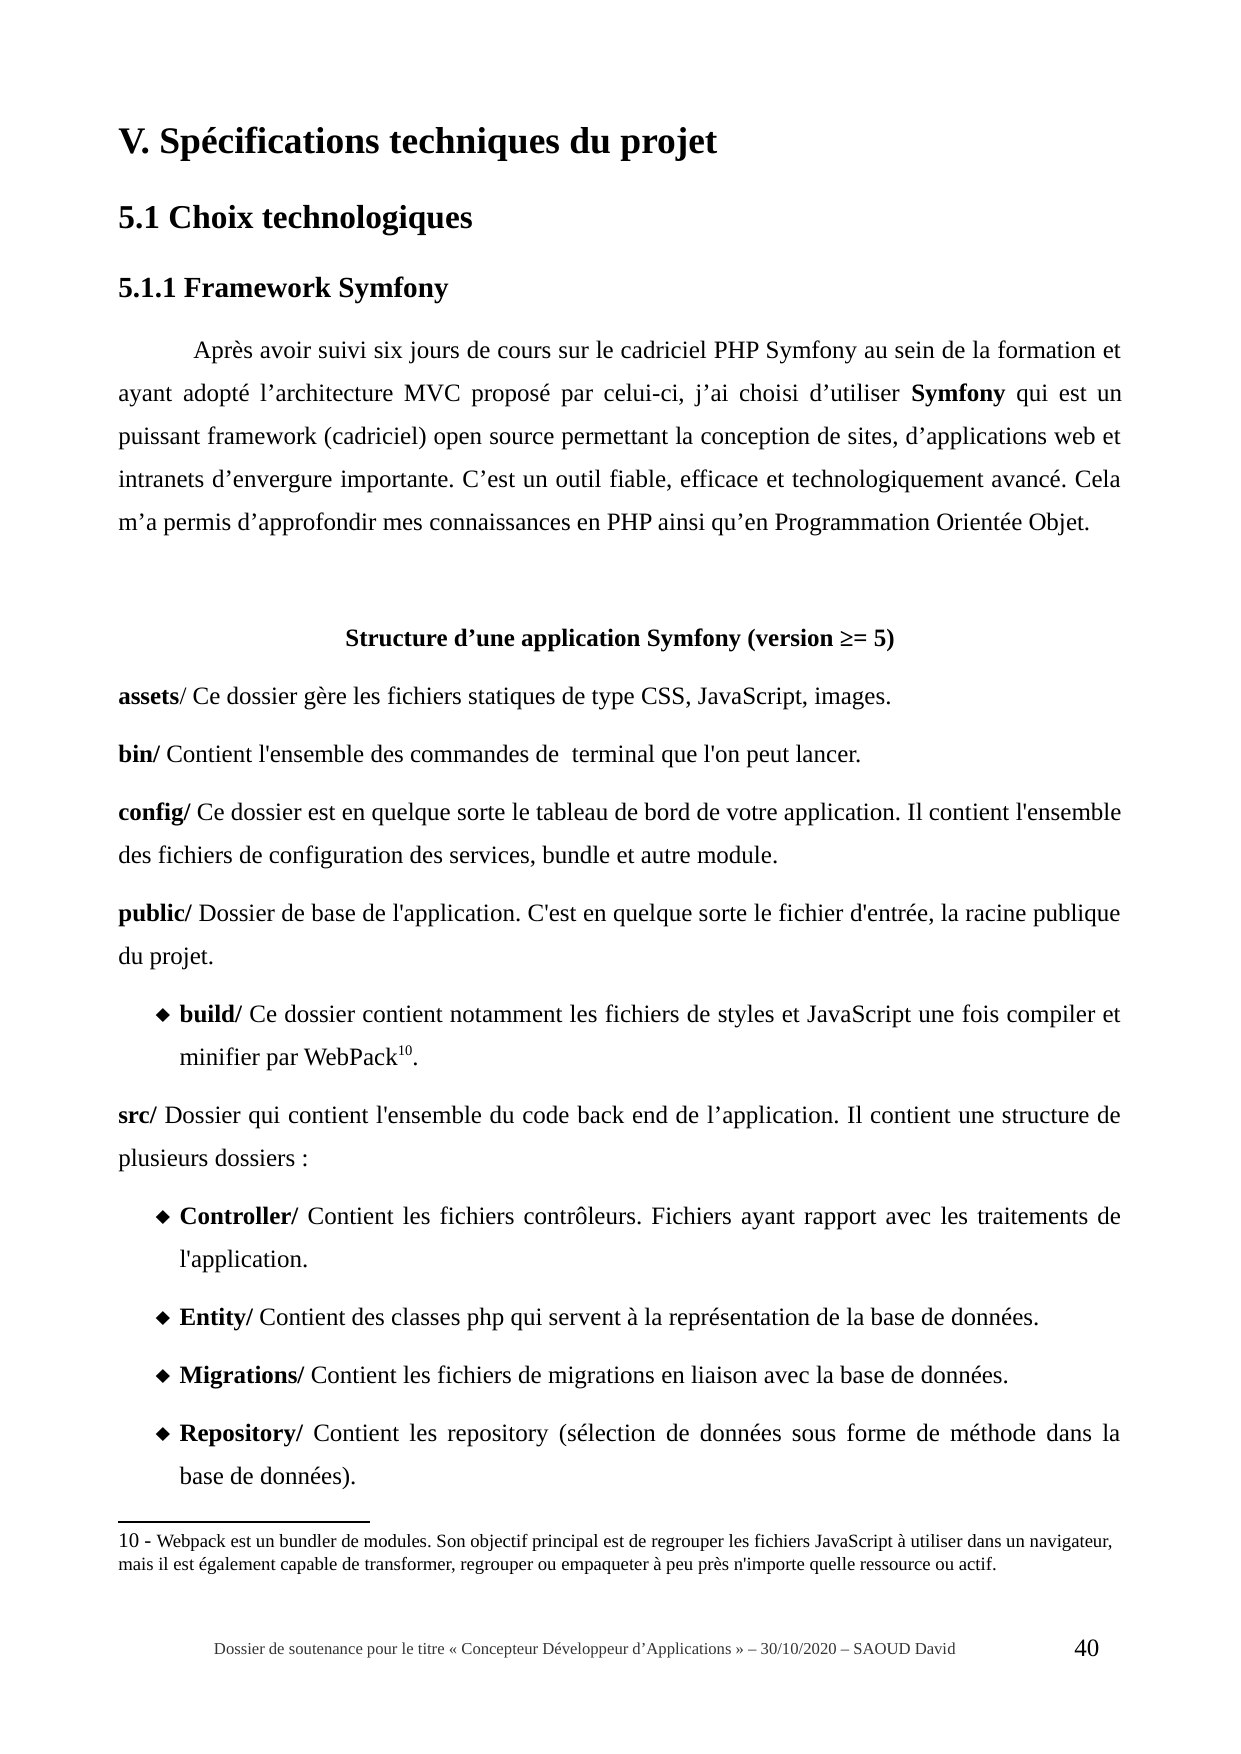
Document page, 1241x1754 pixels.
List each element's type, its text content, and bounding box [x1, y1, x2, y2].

list Entity/ Contient des classes php qui servent à la représentation de la base de données. [156, 1302, 1122, 1331]
text src/ Dossier qui contient l'ensemble du code back end de l’application. Il contient une structure de plusieurs dossiers : [118, 1100, 1122, 1172]
text Après avoir suivi six jours de cours sur le cadriciel PHP Symfony au sein de la formation et ayant adopté l’architecture MVC proposé par celui-ci, j’ai choisi d’utiliser Symfony qui est un puissant framework (cadriciel) open source permettant la conception de sites, d’applications web et intranets d’envergure importante. C’est un outil fiable, efficace et technologiquement avancé. Cela m’a permis d’approfondir mes connaissances en PHP ainsi qu’en Programmation Orientée Objet. [118, 335, 1122, 536]
text assets/ Ce dossier gère les fichiers statiques de type CSS, JavaScript, images. [118, 681, 1122, 710]
text public/ Dossier de base de l'application. C'est en quelque sorte le fichier d'entrée, la racine publique du projet. [118, 898, 1122, 970]
text config/ Ce dossier est en quelque sorte le tableau de bord de votre application. Il contient l'ensemble des fichiers de configuration des services, bundle et autre module. [118, 797, 1122, 869]
list build/ Ce dossier contient notamment les fichiers de styles et JavaScript une fois compiler et minifier par WebPack. [156, 999, 1122, 1071]
subtitle 5.1.1 Framework Symfony [118, 270, 1122, 303]
subtitle V. Spécifications techniques du projet [118, 118, 1122, 161]
list - Webpack est un bundler de modules. Son objectif principal est de regrouper les fichiers JavaScript à utiliser dans un navigateur, mais il est également capable de transformer, regrouper ou empaqueter à peu près n'importe quelle ressource ou actif. [118, 1528, 1122, 1574]
text Structure d’une application Symfony (version ≥= 5) [118, 623, 1122, 652]
list Repository/ Contient les repository (sélection de données sous forme de méthode dans la base de données). [156, 1418, 1122, 1490]
text bin/ Contient l'ensemble des commandes de terminal que l'on peut lancer. [118, 739, 1122, 768]
list Migrations/ Contient les fichiers de migrations en liaison avec la base de données. [156, 1360, 1122, 1389]
list Controller/ Contient les fichiers contrôleurs. Fichiers ayant rapport avec les traitements de l'application. [156, 1201, 1122, 1273]
subtitle 5.1 Choix technologiques [118, 198, 1122, 236]
